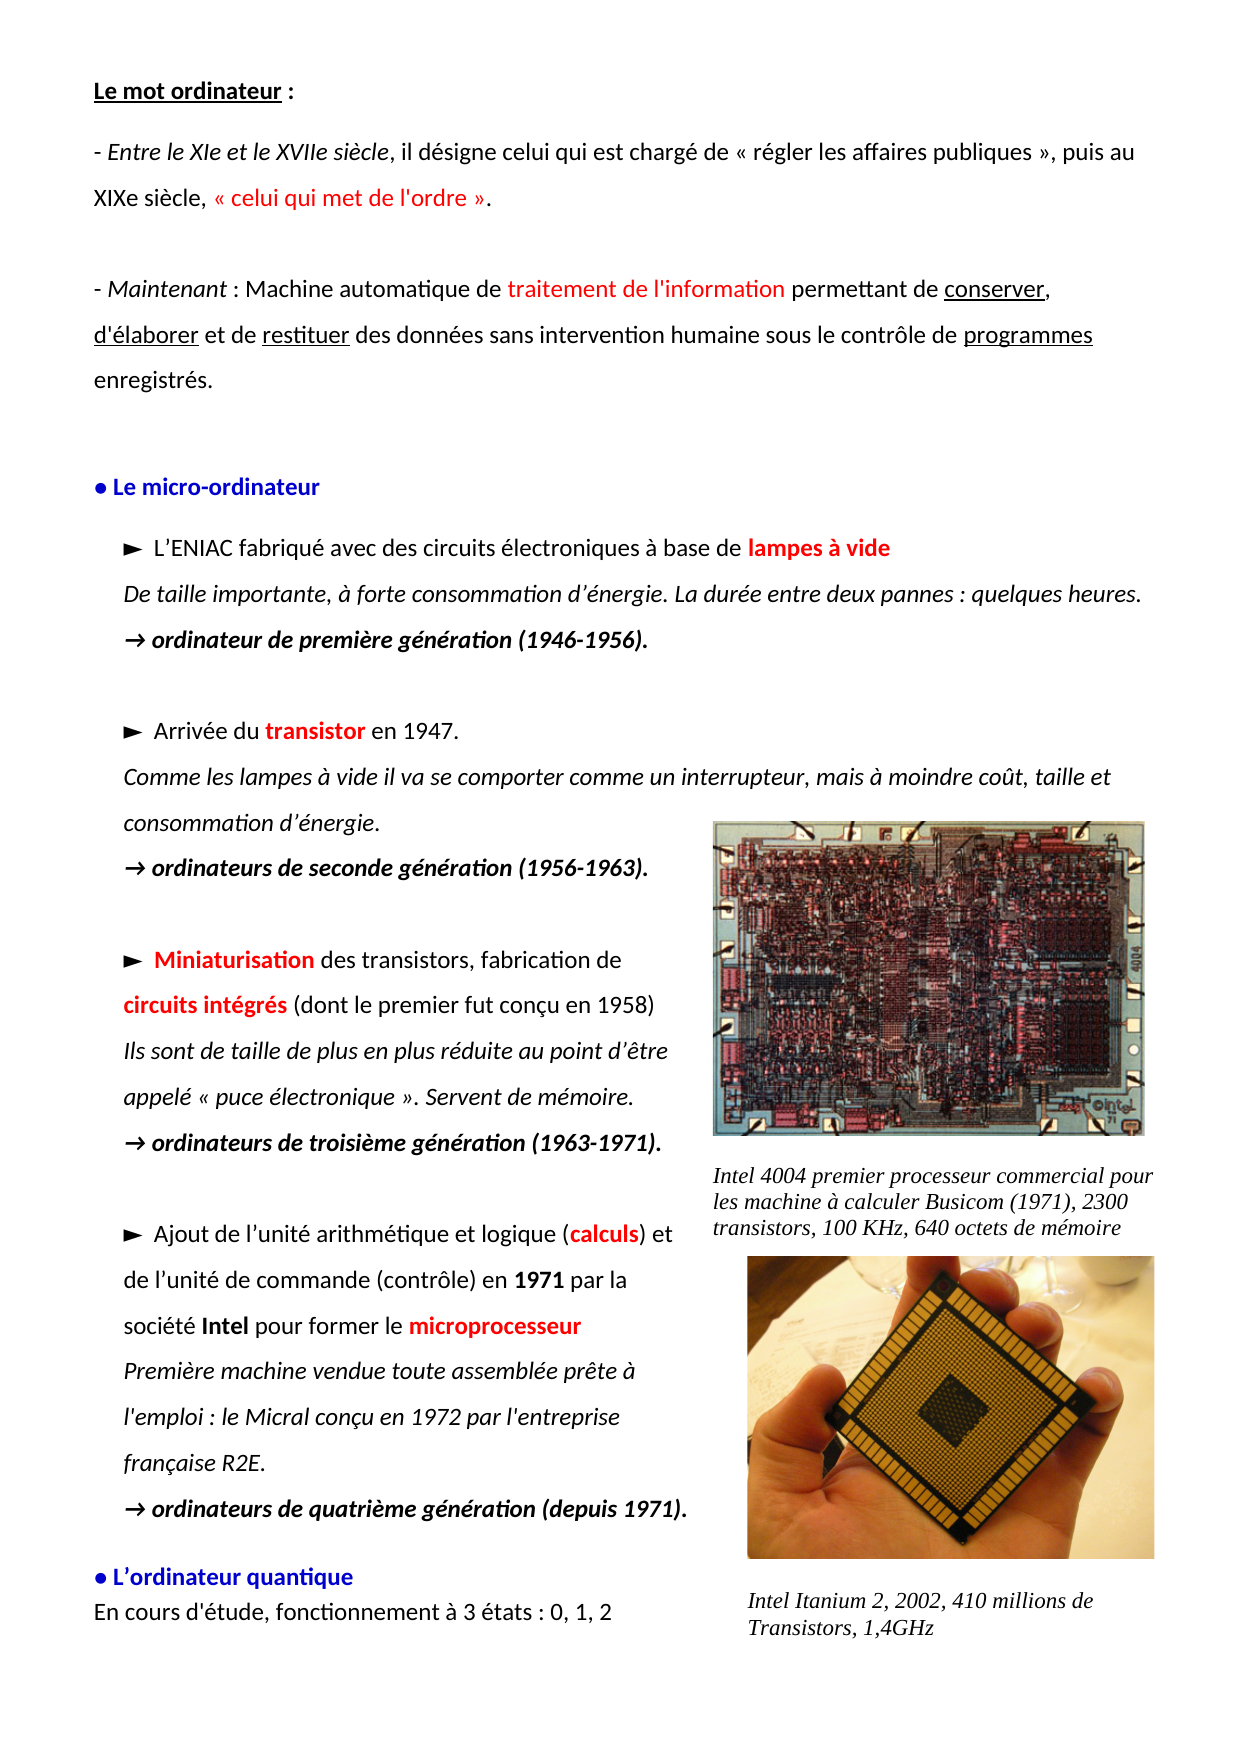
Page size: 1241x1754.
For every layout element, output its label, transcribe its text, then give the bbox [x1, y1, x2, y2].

text Première machine vendue toute assemblée prête à l'emploi : le Micral conçu en 1972 par l'entreprise française R2E. [123, 1356, 732, 1477]
text ► Miniaturisation des transistors, fabrication de circuits intégrés (dont le premier fut conçu en 1958) Ils sont de taille de plus en plus réduite au point d’être appelé « puce électronique ». Servent de mémoire. [123, 944, 698, 1112]
text - Maintenant : Machine automatique de traitement de l'information permettant de conserver, d'élaborer et de restituer des données sans intervention humaine sous le contrôle de programmes enregistrés. [94, 273, 1144, 395]
text De taille importante, à forte consommation d’énergie. La durée entre deux pannes : quelques heures. → ordinateur de première génération (1946-1956). [123, 578, 1144, 654]
text ► Arrivée du transistor en 1947. [123, 715, 1172, 746]
text → ordinateurs de troisième génération (1963-1971). [123, 1127, 698, 1157]
text ● Le micro-ordinateur [94, 471, 1144, 502]
text → ordinateurs de seconde génération (1956-1963). [123, 852, 698, 883]
text ► L’ENIAC fabriqué avec des circuits électroniques à base de lampes à vide [123, 532, 1144, 563]
picture [747, 1256, 1155, 1559]
text Intel Itanium 2, 2002, 410 millions de Transistors, 1,4GHz [747, 1587, 1155, 1640]
text Comme les lampes à vide il va se comporter comme un interrupteur, mais à moindre coût, taille et consommation d’énergie. [123, 761, 1172, 837]
picture [712, 821, 1145, 1136]
text → ordinateurs de quatrième génération (depuis 1971). [123, 1493, 732, 1523]
text ► Ajout de l’unité arithmétique et logique (calculs) et de l’unité de commande (contrôle) en 1971 par la société Intel pour former le microprocesseur [123, 1218, 732, 1340]
text Intel 4004 premier processeur commercial pour les machine à calculer Busicom (1971), 2300 transistors, 100 KHz, 640 octets de mémoire [713, 1162, 1184, 1241]
text Le mot ordinateur : [94, 75, 1144, 105]
text - Entre le XIe et le XVIIe siècle, il désigne celui qui est chargé de « régler les affaires publiques », puis au XIXe siècle, « celui qui met de l'ordre ». [94, 136, 1144, 212]
text En cours d'étude, fonctionnement à 3 états : 0, 1, 2 [94, 1596, 732, 1627]
text ● L’ordinateur quantique [94, 1561, 732, 1592]
